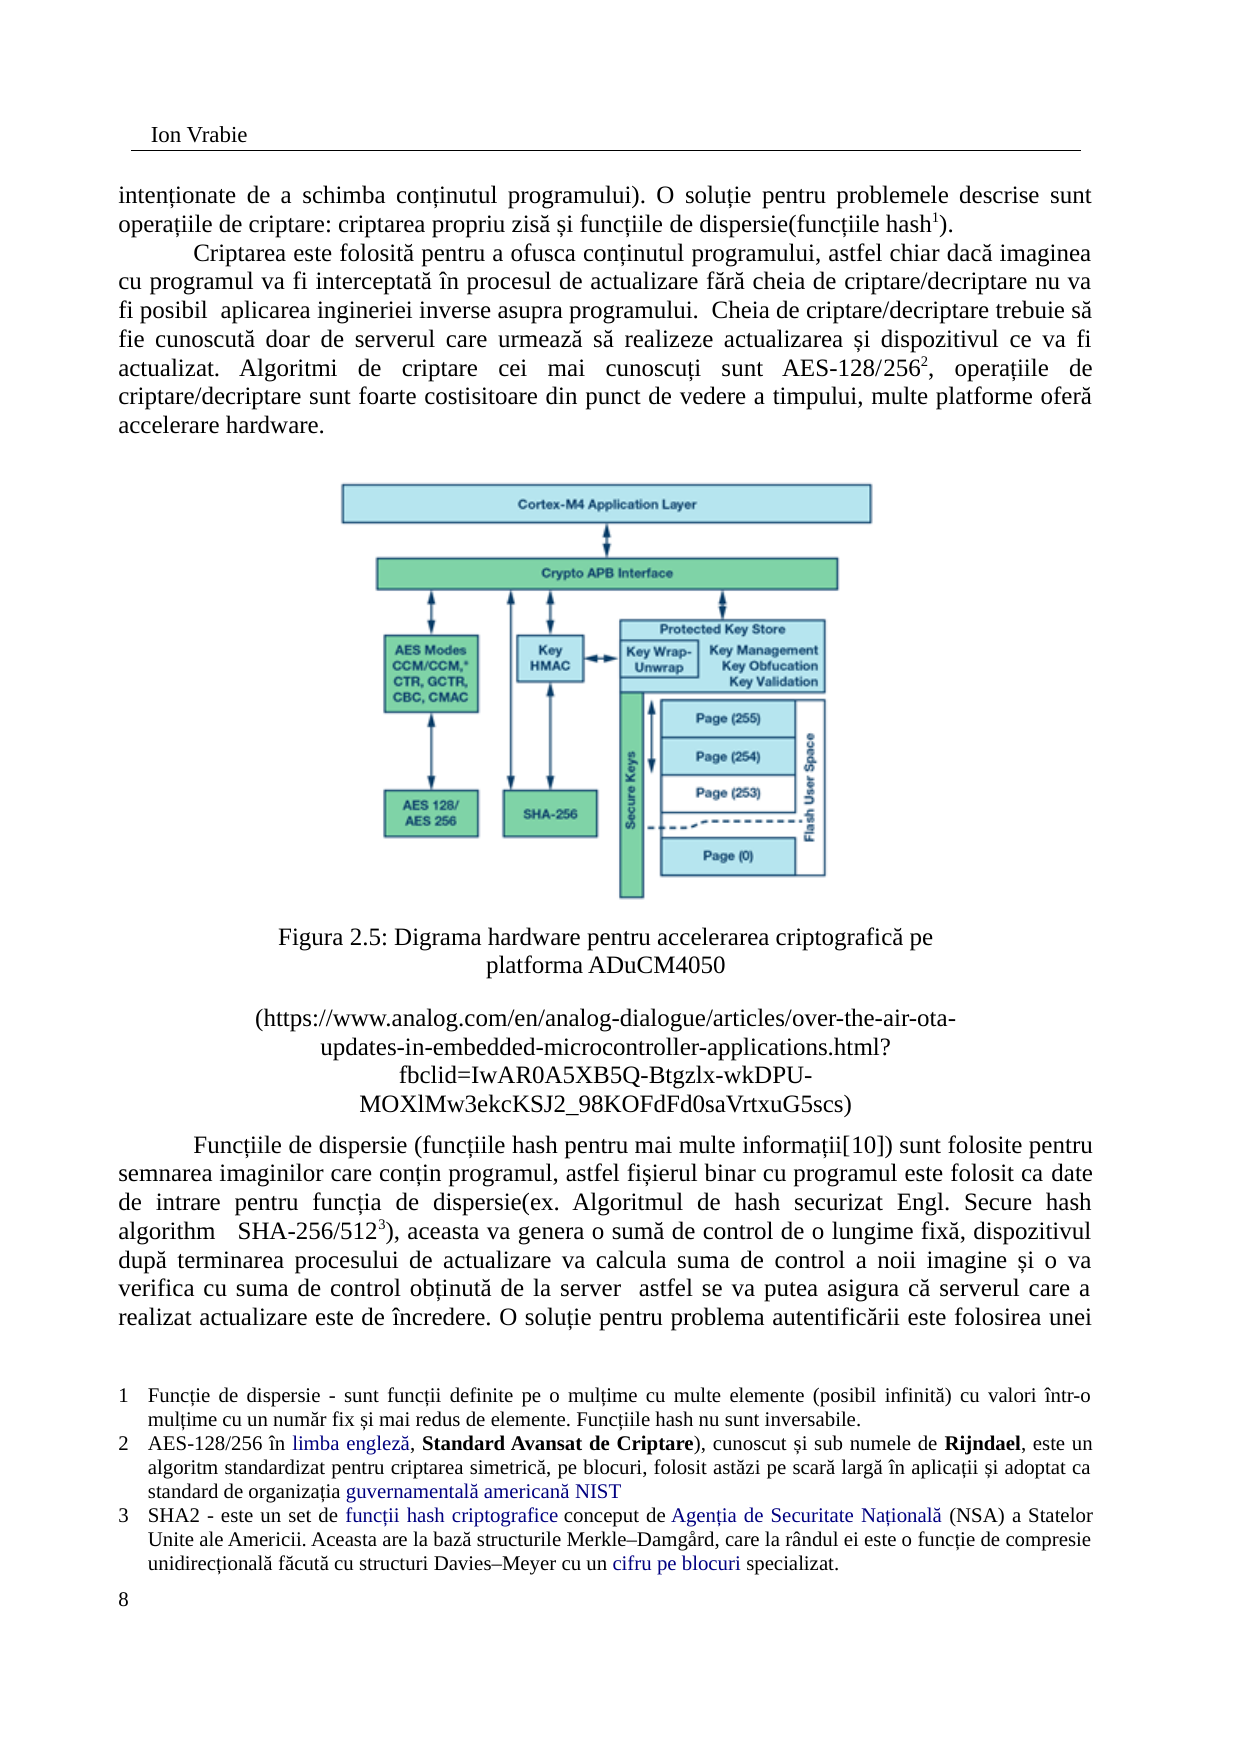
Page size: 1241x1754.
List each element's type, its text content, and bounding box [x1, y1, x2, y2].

text (https://www.analog.com/en/analog-dialogue/articles/over-the-air-ota-updates-in-embedded-microcontroller-applications.html?fbclid=IwAR0A5XB5Q-Btgzlx-wkDPU-MOXlMw3ekcKSJ2_98KOFdFd0saVrtxuG5scs) [246, 1003, 965, 1118]
text Funcție de dispersie - sunt funcții definite pe o mulțime cu multe elemente (posibil infinită) cu valori într-o mulțime cu un număr fix și mai redus de elemente. Funcțiile hash nu sunt inversabile. [118, 1383, 1093, 1431]
text intenționate de a schimba conținutul programului). O soluție pentru problemele descrise sunt operațiile de criptare: criptarea propriu zisă și funcțiile de dispersie(funcțiile hash). [118, 180, 1093, 238]
text SHA2 - este un set de funcții hash criptografice conceput de Agenția de Securitate Națională (NSA) a Statelor Unite ale Americii. Aceasta are la bază structurile Merkle–Damgård, care la rândul ei este o funcție de compresie unidirecțională făcută cu structuri Davies–Meyer cu un cifru pe blocuri specializat. [118, 1503, 1093, 1575]
text AES-128/256 în limba engleză, Standard Avansat de Criptare), cunoscut și sub numele de Rijndael, este un algoritm standardizat pentru criptarea simetrică, pe blocuri, folosit astăzi pe scară largă în aplicații și adoptat ca standard de organizația guvernamentală americană NIST [118, 1431, 1093, 1503]
text Funcțiile de dispersie (funcțiile hash pentru mai multe informații[10]) sunt folosite pentru semnarea imaginilor care conțin programul, astfel fișierul binar cu programul este folosit ca date de intrare pentru funcția de dispersie(ex. Algoritmul de hash securizat Engl. Secure hash algorithm SHA-256/512), aceasta va genera o sumă de control de o lungime fixă, dispozitivul după terminarea procesului de actualizare va calcula suma de control a noii imagine și o va verifica cu suma de control obținută de la server astfel se va putea asigura că serverul care a realizat actualizare este de încredere. O soluție pentru problema autentificării este folosirea unei [118, 439, 1093, 1331]
picture [246, 450, 965, 917]
text Figura 2.5: Digrama hardware pentru accelerarea criptografică pe platforma ADuCM4050 [246, 917, 965, 979]
text Criptarea este folosită pentru a ofusca conținutul programului, astfel chiar dacă imaginea cu programul va fi interceptată în procesul de actualizare fără cheia de criptare/decriptare nu va fi posibil aplicarea ingineriei inverse asupra programului. Cheia de criptare/decriptare trebuie să fie cunoscută doar de serverul care urmează să realizeze actualizarea și dispozitivul ce va fi actualizat. Algoritmi de criptare cei mai cunoscuți sunt AES-128/256, operațiile de criptare/decriptare sunt foarte costisitoare din punct de vedere a timpului, multe platforme oferă accelerare hardware. [118, 238, 1093, 439]
